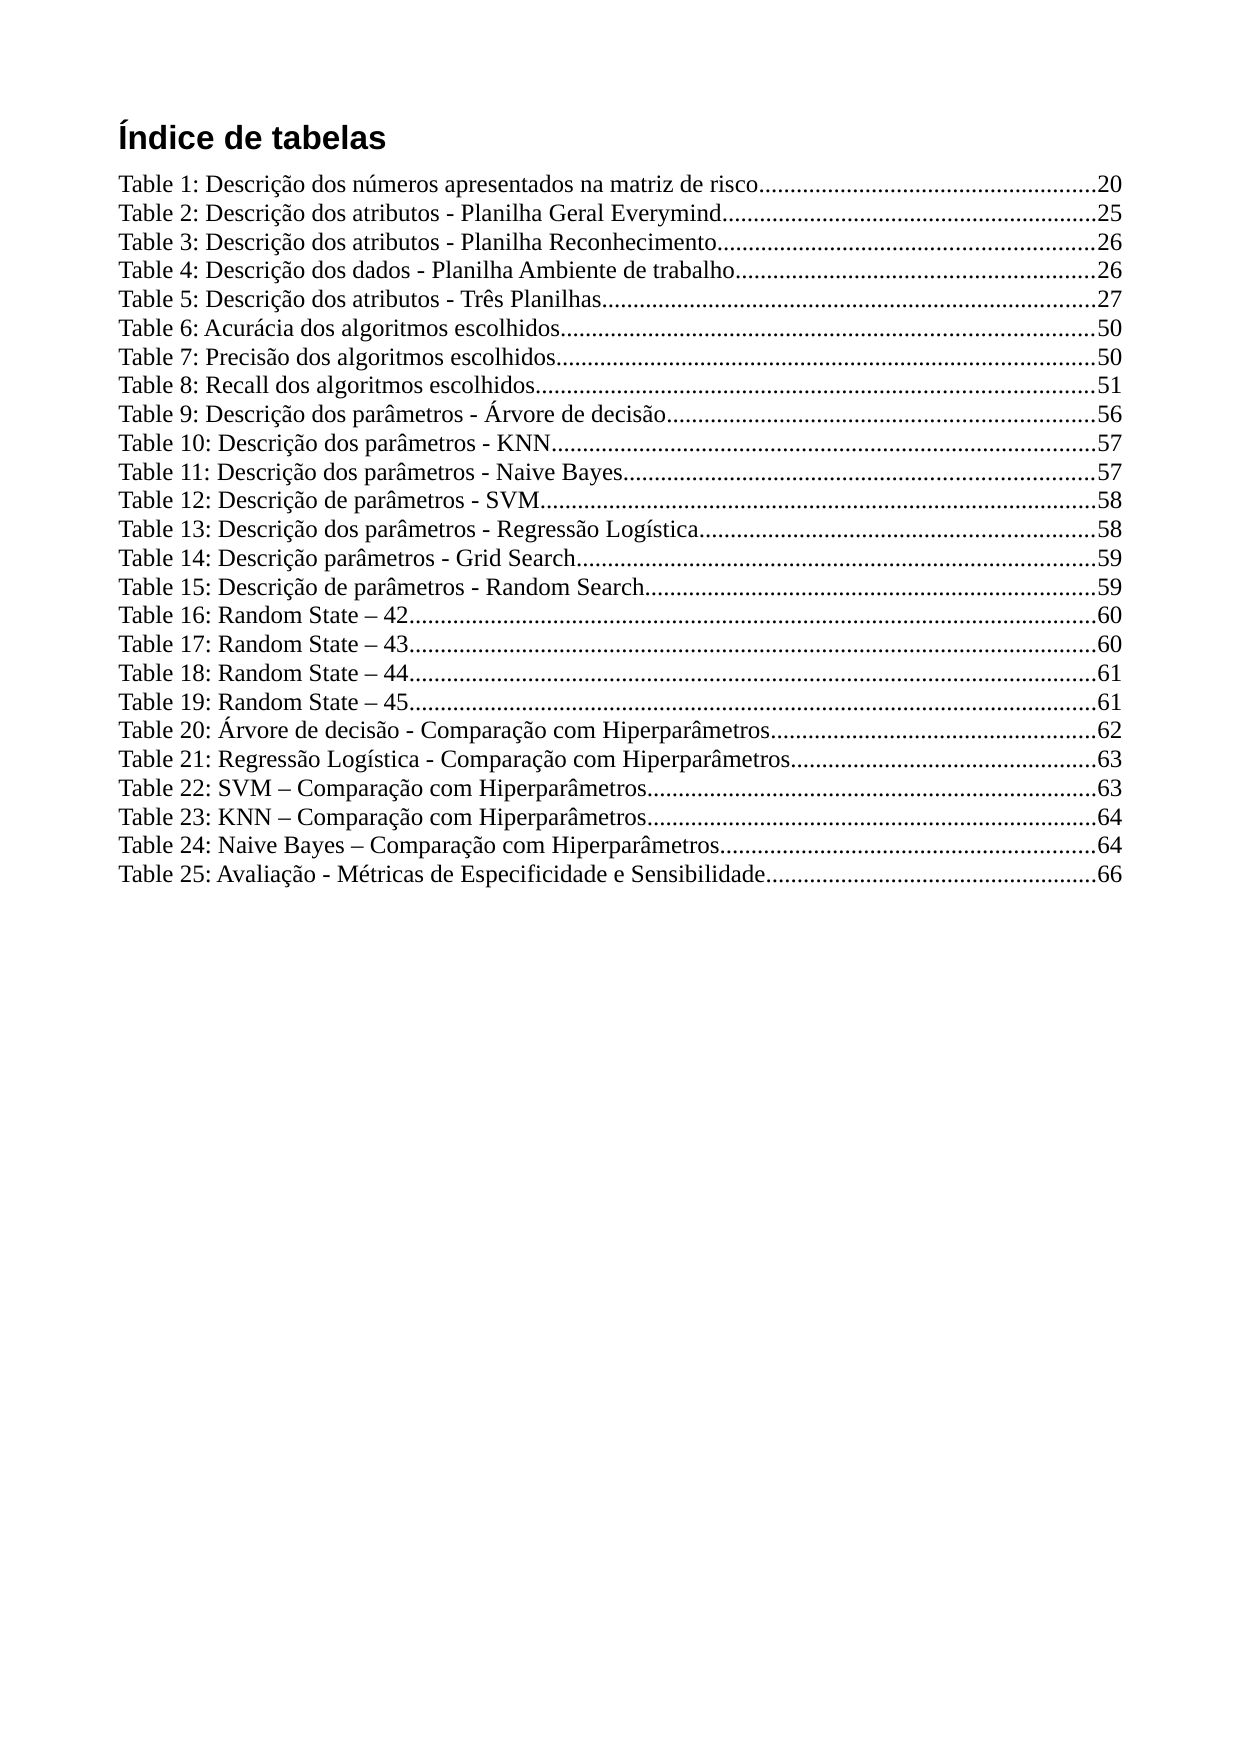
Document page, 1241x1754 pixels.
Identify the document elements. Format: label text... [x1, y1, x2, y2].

text Table 24: Naive Bayes – Comparação com Hiperparâmetros 64 [118, 830, 1122, 859]
text Table 16: Random State – 42 60 [118, 600, 1122, 629]
text Table 14: Descrição parâmetros - Grid Search 59 [118, 543, 1122, 572]
text Table 2: Descrição dos atributos - Planilha Geral Everymind 25 [118, 198, 1122, 227]
text Table 22: SVM – Comparação com Hiperparâmetros 63 [118, 773, 1122, 802]
text Table 18: Random State – 44 61 [118, 658, 1122, 687]
text Table 12: Descrição de parâmetros - SVM 58 [118, 485, 1122, 514]
text Table 21: Regressão Logística - Comparação com Hiperparâmetros 63 [118, 744, 1122, 773]
text Table 3: Descrição dos atributos - Planilha Reconhecimento 26 [118, 227, 1122, 255]
text Table 11: Descrição dos parâmetros - Naive Bayes 57 [118, 457, 1122, 485]
text Table 19: Random State – 45 61 [118, 687, 1122, 715]
text Table 9: Descrição dos parâmetros - Árvore de decisão 56 [118, 399, 1122, 428]
text Table 10: Descrição dos parâmetros - KNN 57 [118, 428, 1122, 457]
subtitle Índice de tabelas [118, 118, 1122, 157]
text Table 1: Descrição dos números apresentados na matriz de risco 20 [118, 169, 1122, 198]
text Table 23: KNN – Comparação com Hiperparâmetros 64 [118, 802, 1122, 830]
text Table 13: Descrição dos parâmetros - Regressão Logística 58 [118, 514, 1122, 543]
text Table 20: Árvore de decisão - Comparação com Hiperparâmetros 62 [118, 715, 1122, 744]
text Table 15: Descrição de parâmetros - Random Search 59 [118, 572, 1122, 600]
text Table 17: Random State – 43 60 [118, 629, 1122, 658]
text Table 5: Descrição dos atributos - Três Planilhas 27 [118, 284, 1122, 313]
text Table 4: Descrição dos dados - Planilha Ambiente de trabalho 26 [118, 255, 1122, 284]
text Table 6: Acurácia dos algoritmos escolhidos 50 [118, 313, 1122, 342]
text Table 7: Precisão dos algoritmos escolhidos 50 [118, 342, 1122, 370]
text Table 8: Recall dos algoritmos escolhidos 51 [118, 370, 1122, 399]
text Table 25: Avaliação - Métricas de Especificidade e Sensibilidade 66 [118, 859, 1122, 888]
